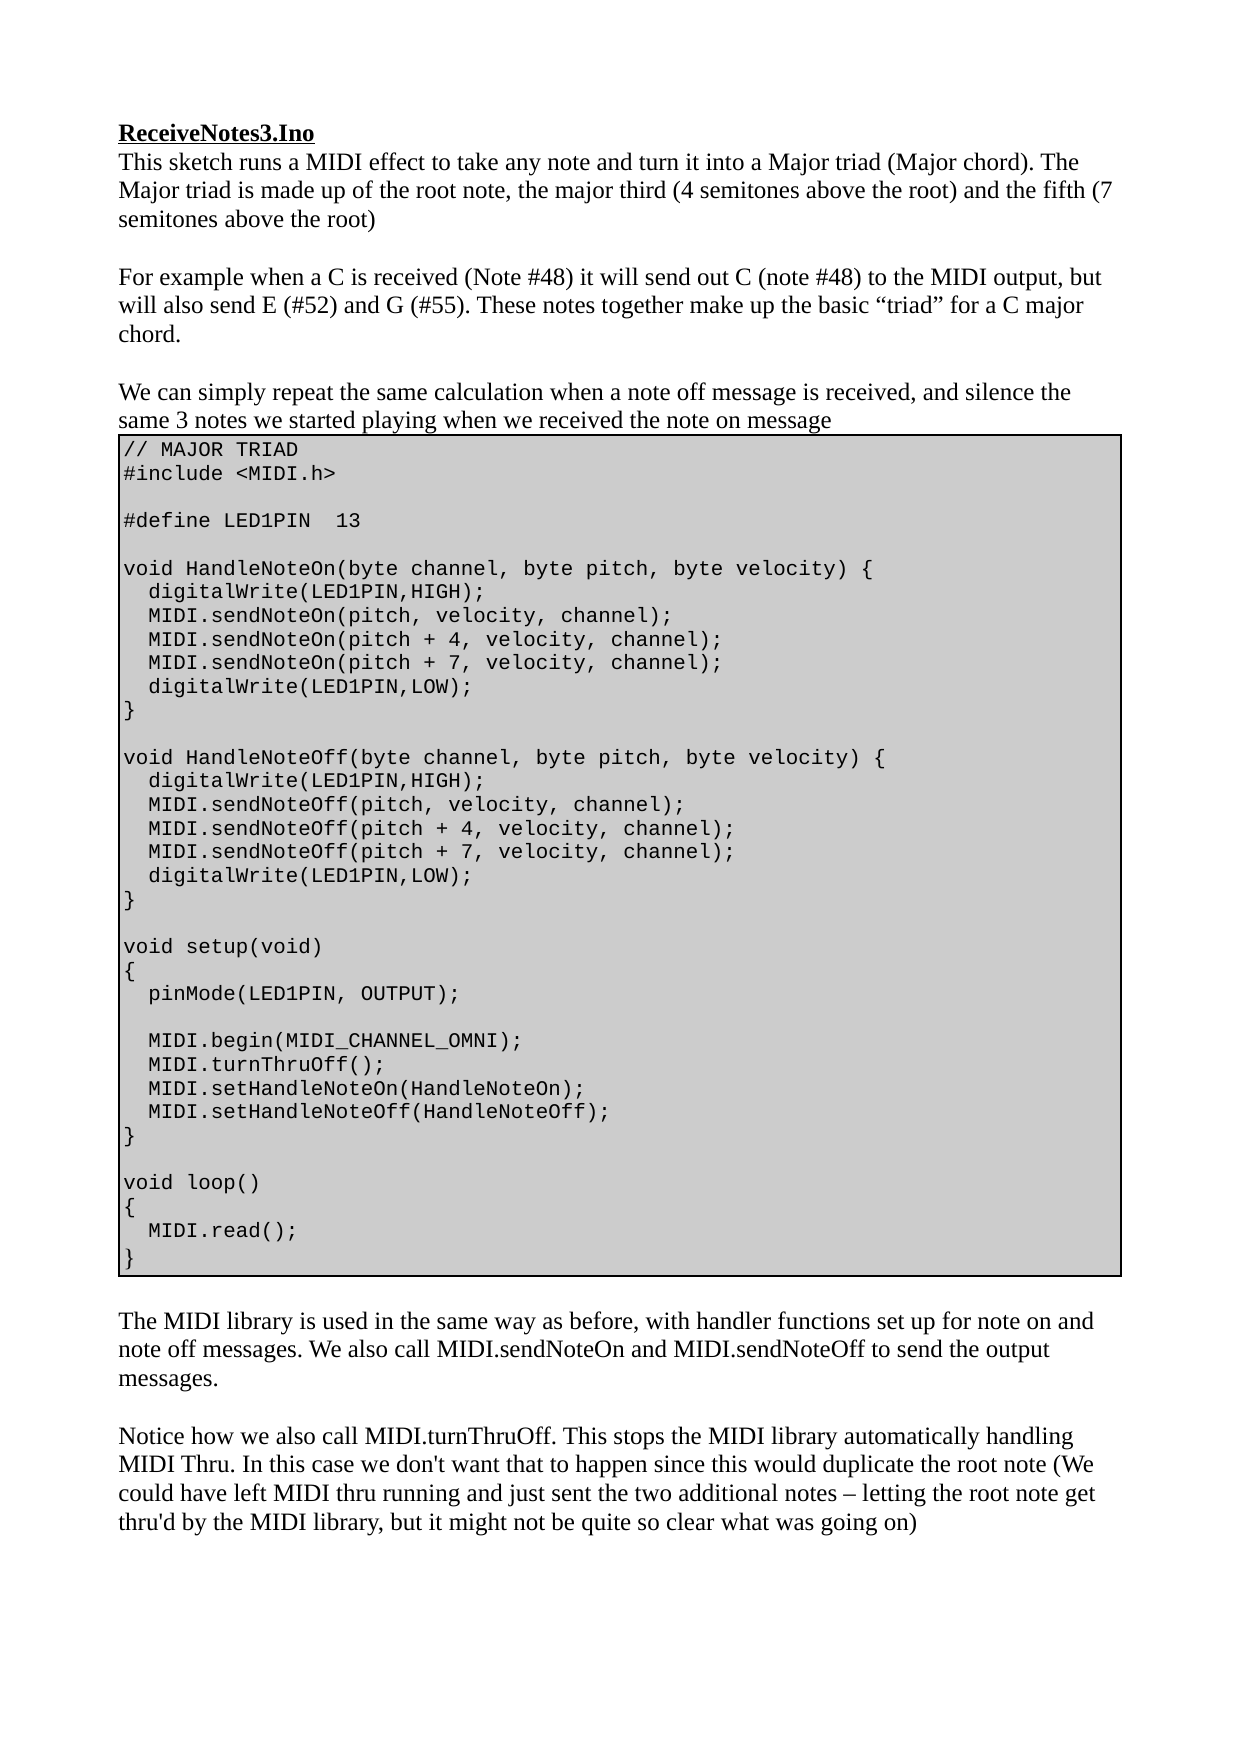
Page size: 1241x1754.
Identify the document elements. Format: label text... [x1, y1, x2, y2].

text MIDI.sendNoteOff(pitch + 7, velocity, channel); [120, 836, 1120, 860]
text MIDI.sendNoteOn(pitch + 7, velocity, channel); [120, 647, 1120, 671]
text void setup(void) [120, 931, 1120, 954]
text For example when a C is received (Note #48) it will send out C (note #48) to the MIDI output, but will also send E (#52) and G (#55). These notes together make up the basic “triad” for a C major chord. [118, 262, 1122, 348]
text } [120, 1120, 1120, 1144]
text digitalWrite(LED1PIN,LOW); [120, 671, 1120, 694]
text // MAJOR TRIAD [120, 436, 1120, 458]
text #include <MIDI.h> [120, 458, 1120, 482]
text MIDI.begin(MIDI_CHANNEL_OMNI); [120, 1026, 1120, 1049]
text } [120, 1238, 1120, 1275]
text void HandleNoteOff(byte channel, byte pitch, byte velocity) { [120, 742, 1120, 765]
text Notice how we also call MIDI.turnThruOff. This stops the MIDI library automatically handling MIDI Thru. In this case we don't want that to happen since this would duplicate the root note (We could have left MIDI thru running and just sent the two additional notes – letting the root note get thru'd by the MIDI library, but it might not be quite so clear what was going on) [118, 1421, 1122, 1536]
text MIDI.sendNoteOff(pitch, velocity, channel); [120, 789, 1120, 813]
text void HandleNoteOn(byte channel, byte pitch, byte velocity) { [120, 553, 1120, 576]
text { [120, 1191, 1120, 1215]
text pinMode(LED1PIN, OUTPUT); [120, 978, 1120, 1002]
text digitalWrite(LED1PIN,HIGH); [120, 765, 1120, 789]
text { [120, 954, 1120, 978]
text MIDI.setHandleNoteOff(HandleNoteOff); [120, 1096, 1120, 1120]
text } [120, 694, 1120, 718]
text The MIDI library is used in the same way as before, with handler functions set up for note on and note off messages. We also call MIDI.sendNoteOn and MIDI.sendNoteOff to send the output messages. [118, 1306, 1122, 1392]
text MIDI.setHandleNoteOn(HandleNoteOn); [120, 1073, 1120, 1096]
text ReceiveNotes3.Ino [118, 118, 1122, 147]
text This sketch runs a MIDI effect to take any note and turn it into a Major triad (Major chord). The Major triad is made up of the root note, the major third (4 semitones above the root) and the fifth (7 semitones above the root) [118, 147, 1122, 233]
text We can simply repeat the same calculation when a note off message is received, and silence the same 3 notes we started playing when we received the note on message [118, 377, 1122, 434]
text MIDI.sendNoteOn(pitch + 4, velocity, channel); [120, 623, 1120, 647]
text } [120, 884, 1120, 907]
text MIDI.sendNoteOff(pitch + 4, velocity, channel); [120, 813, 1120, 836]
text digitalWrite(LED1PIN,LOW); [120, 860, 1120, 884]
text void loop() [120, 1167, 1120, 1191]
text digitalWrite(LED1PIN,HIGH); [120, 576, 1120, 600]
text MIDI.sendNoteOn(pitch, velocity, channel); [120, 600, 1120, 623]
text MIDI.read(); [120, 1215, 1120, 1238]
text #define LED1PIN 13 [120, 505, 1120, 529]
text MIDI.turnThruOff(); [120, 1049, 1120, 1073]
